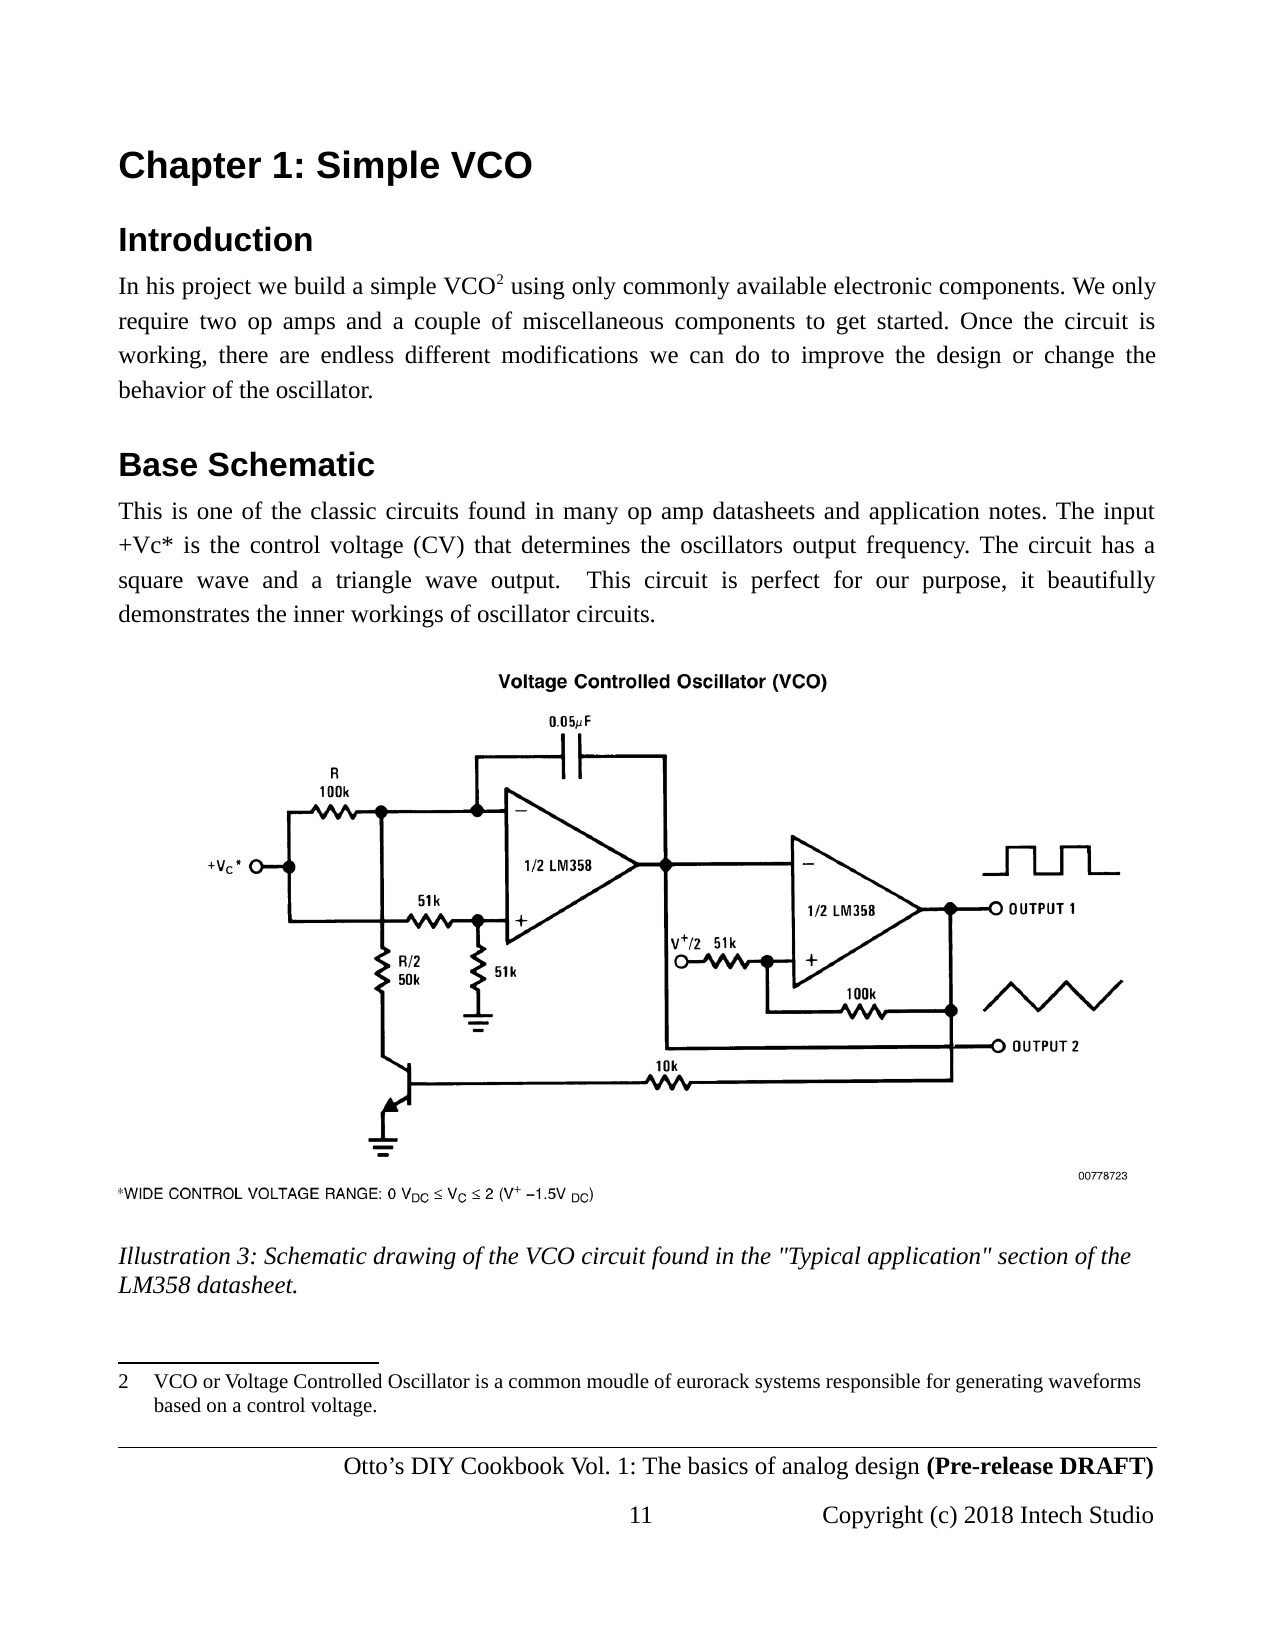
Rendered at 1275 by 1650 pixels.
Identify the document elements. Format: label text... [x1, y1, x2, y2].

subtitle Introduction [118, 220, 1157, 259]
picture [118, 660, 1157, 1236]
text Illustration 3: Schematic drawing of the VCO circuit found in the "Typical application" section of the LM358 datasheet. [118, 1236, 1157, 1298]
text VCO or Voltage Controlled Oscillator is a common moudle of eurorack systems responsible for generating waveforms based on a control voltage. [118, 1369, 1157, 1417]
text In his project we build a simple VCO using only commonly available electronic components. We only require two op amps and a couple of miscellaneous components to get started. Once the circuit is working, there are endless different modifications we can do to improve the design or change the behavior of the oscillator. [118, 271, 1157, 403]
text This is one of the classic circuits found in many op amp datasheets and application notes. The input +Vc* is the control voltage (CV) that determines the oscillators output frequency. The circuit has a square wave and a triangle wave output. This circuit is perfect for our purpose, it beautifully demonstrates the inner workings of oscillator circuits. [118, 496, 1157, 628]
subtitle Chapter 1: Simple VCO [118, 143, 1157, 187]
subtitle Base Schematic [118, 444, 1157, 483]
